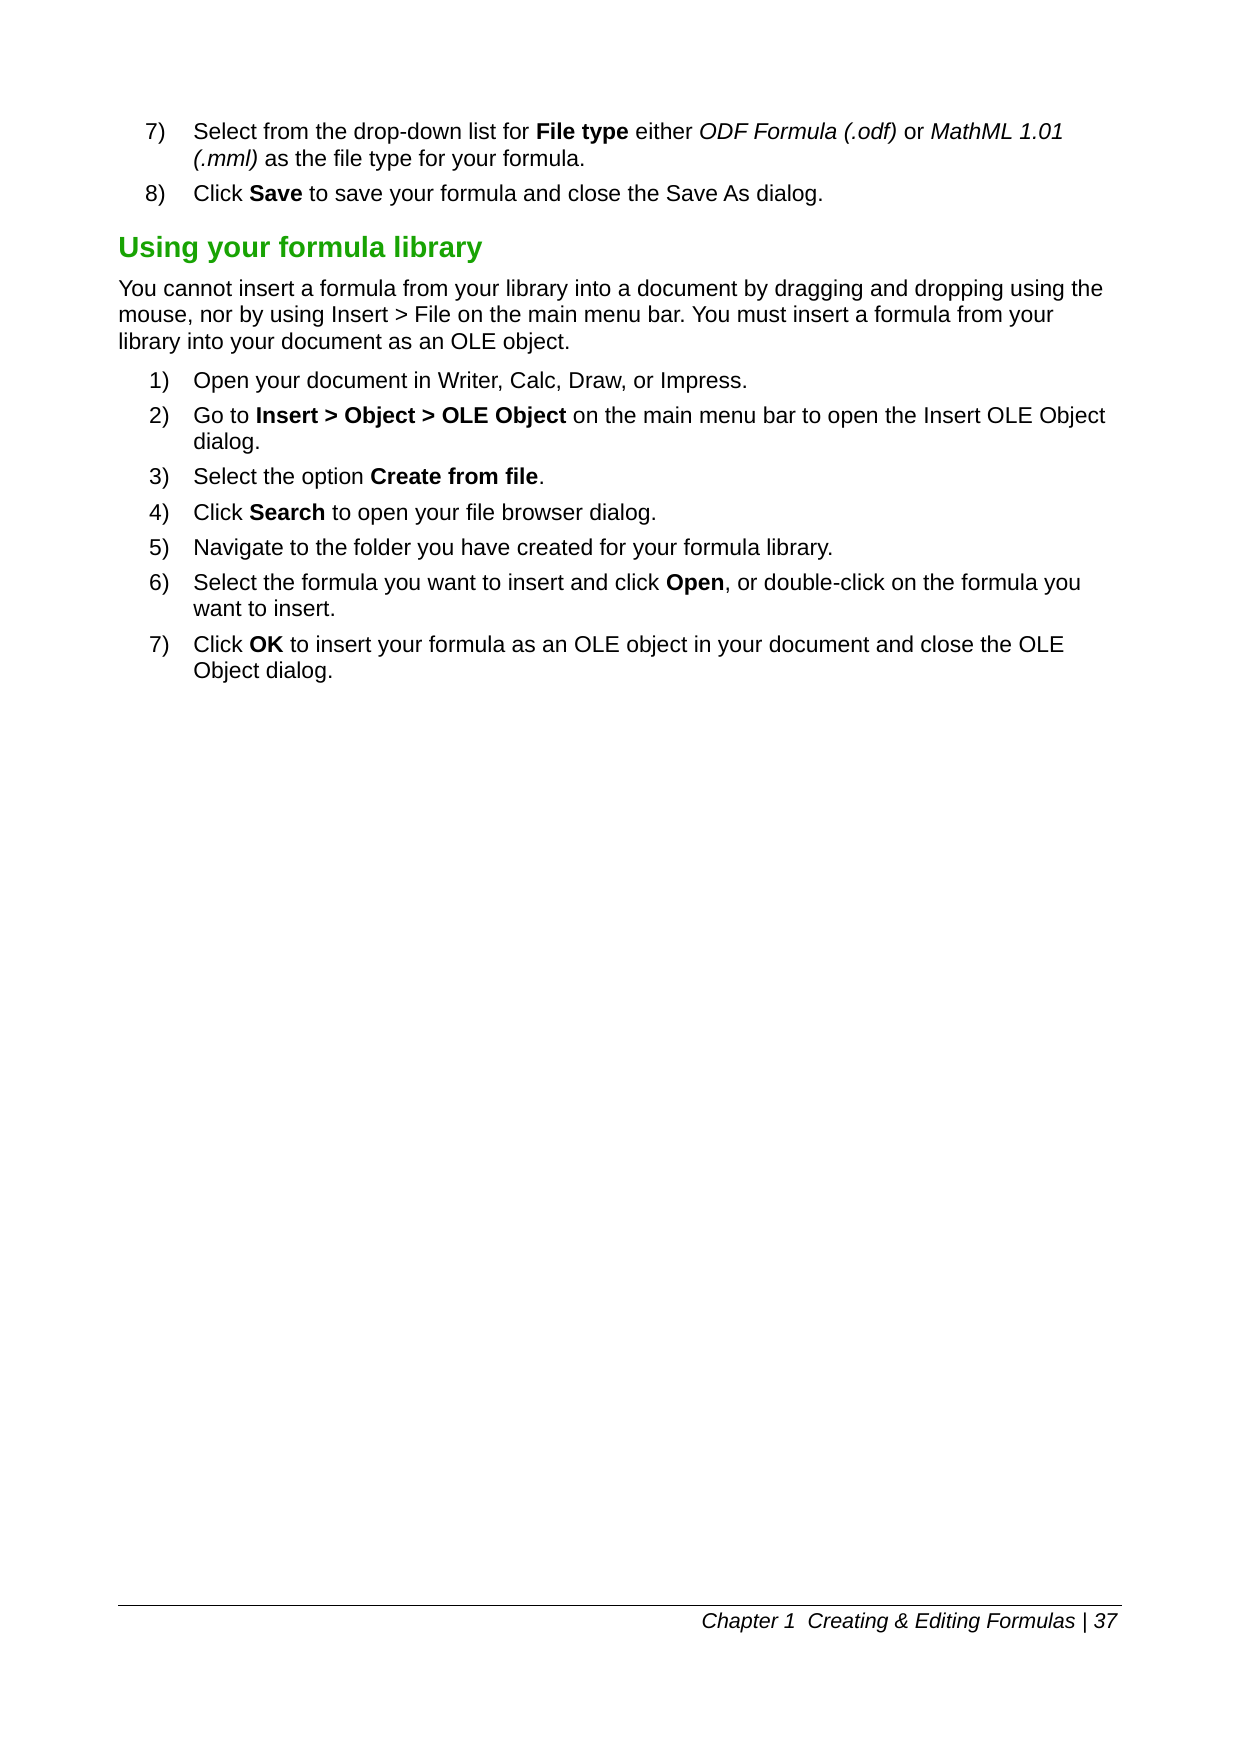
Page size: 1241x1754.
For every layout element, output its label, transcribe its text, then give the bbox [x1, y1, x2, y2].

text You cannot insert a formula from your library into a document by dragging and dropping using the mouse, nor by using Insert > File on the main menu bar. You must insert a formula from your library into your document as an OLE object. [118, 275, 1122, 354]
subtitle Using your formula library [118, 230, 1122, 263]
list Open your document in Writer, Calc, Draw, or Impress. [169, 367, 1122, 393]
list Select from the drop-down list for File type either ODF Formula (.odf) or MathML 1.01 (.mml) as the file type for your formula. [165, 118, 1122, 171]
list Click Save to save your formula and close the Save As dialog. [165, 180, 1122, 206]
list Select the option Create from file. [169, 463, 1122, 490]
list Go to Insert > Object > OLE Object on the main menu bar to open the Insert OLE Object dialog. [169, 402, 1122, 454]
list Click Search to open your file browser dialog. [169, 498, 1122, 525]
list Click OK to insert your formula as an OLE object in your document and close the OLE Object dialog. [169, 631, 1122, 683]
list Navigate to the folder you have created for your formula library. [169, 534, 1122, 560]
list Select the formula you want to insert and click Open, or double-click on the formula you want to insert. [169, 569, 1122, 622]
